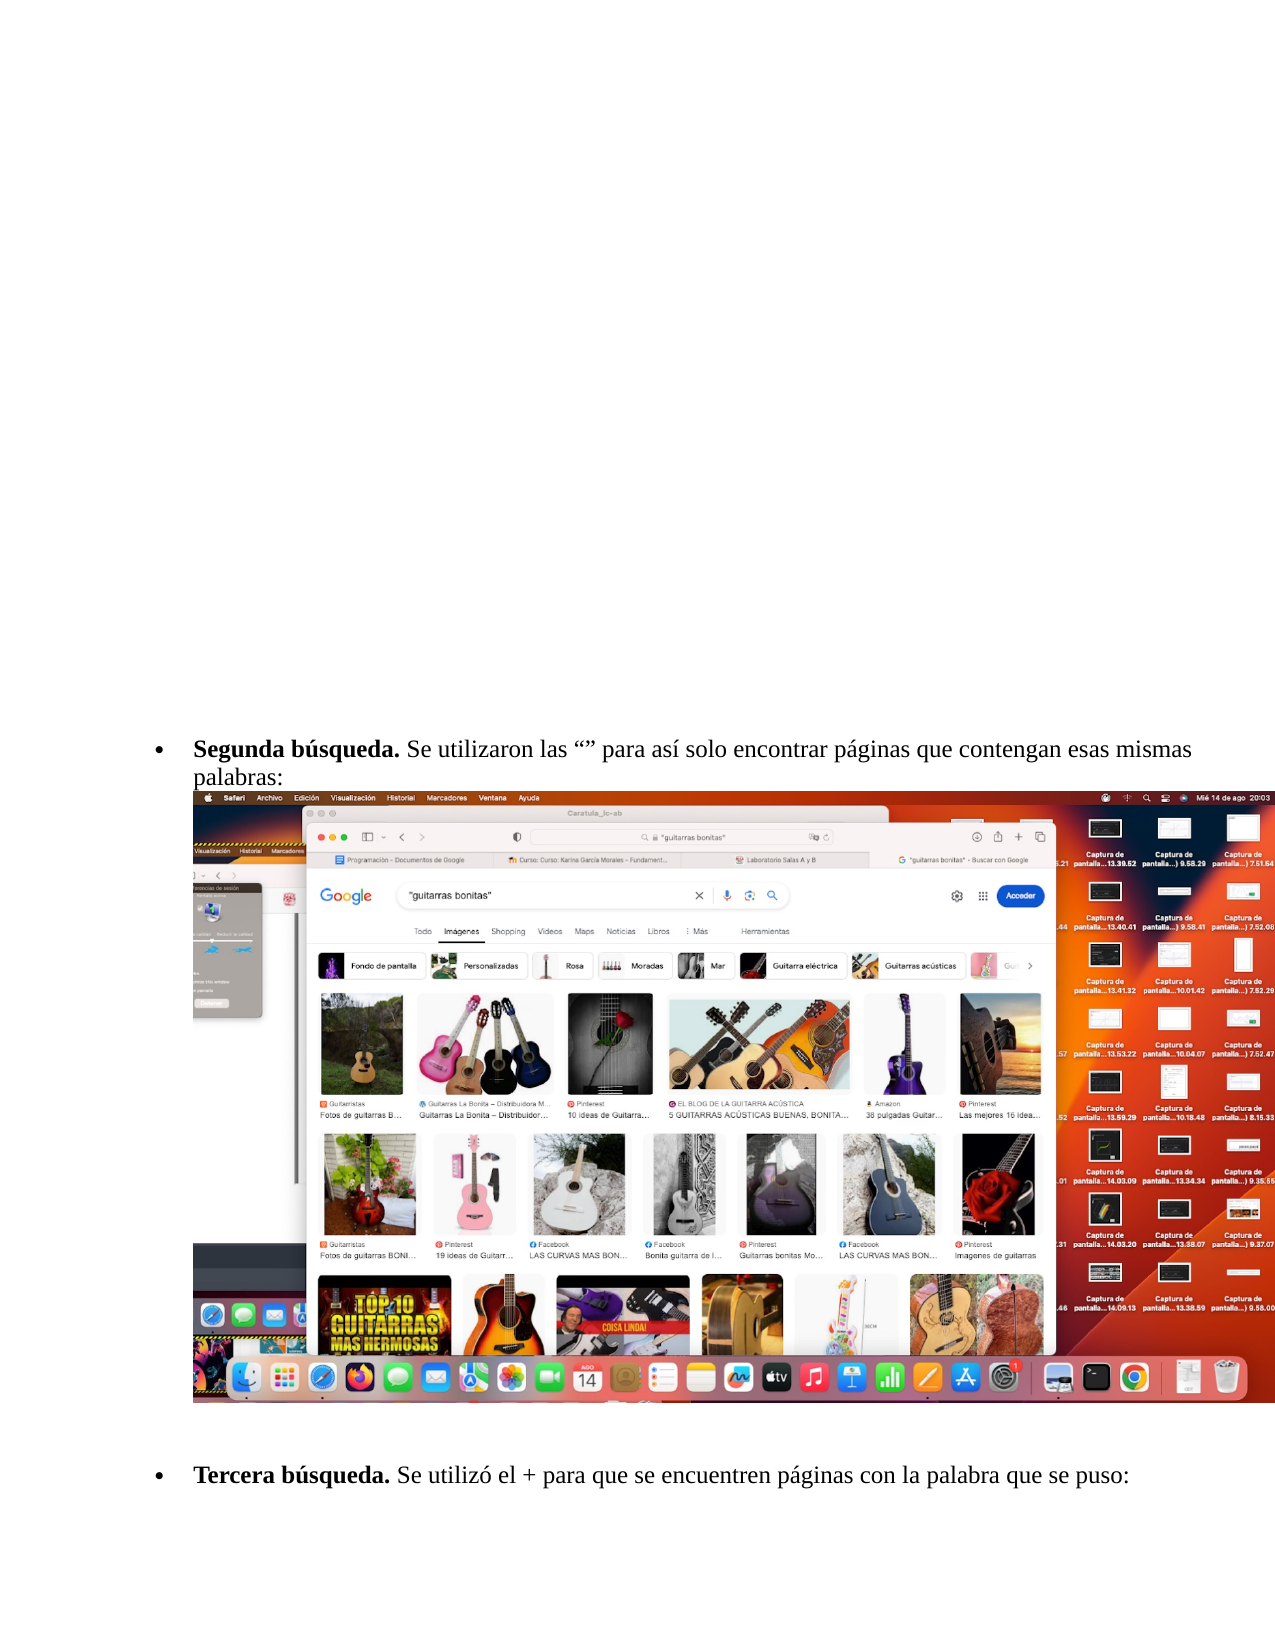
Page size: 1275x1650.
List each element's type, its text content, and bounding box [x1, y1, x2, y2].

list [156, 59, 1205, 676]
list Tercera búsqueda. Se utilizó el + para que se encuentren páginas con la palabra que se puso: [156, 1460, 1205, 1488]
list Segunda búsqueda. Se utilizaron las “” para así solo encontrar páginas que contengan esas mismas palabras: [156, 734, 1205, 1402]
